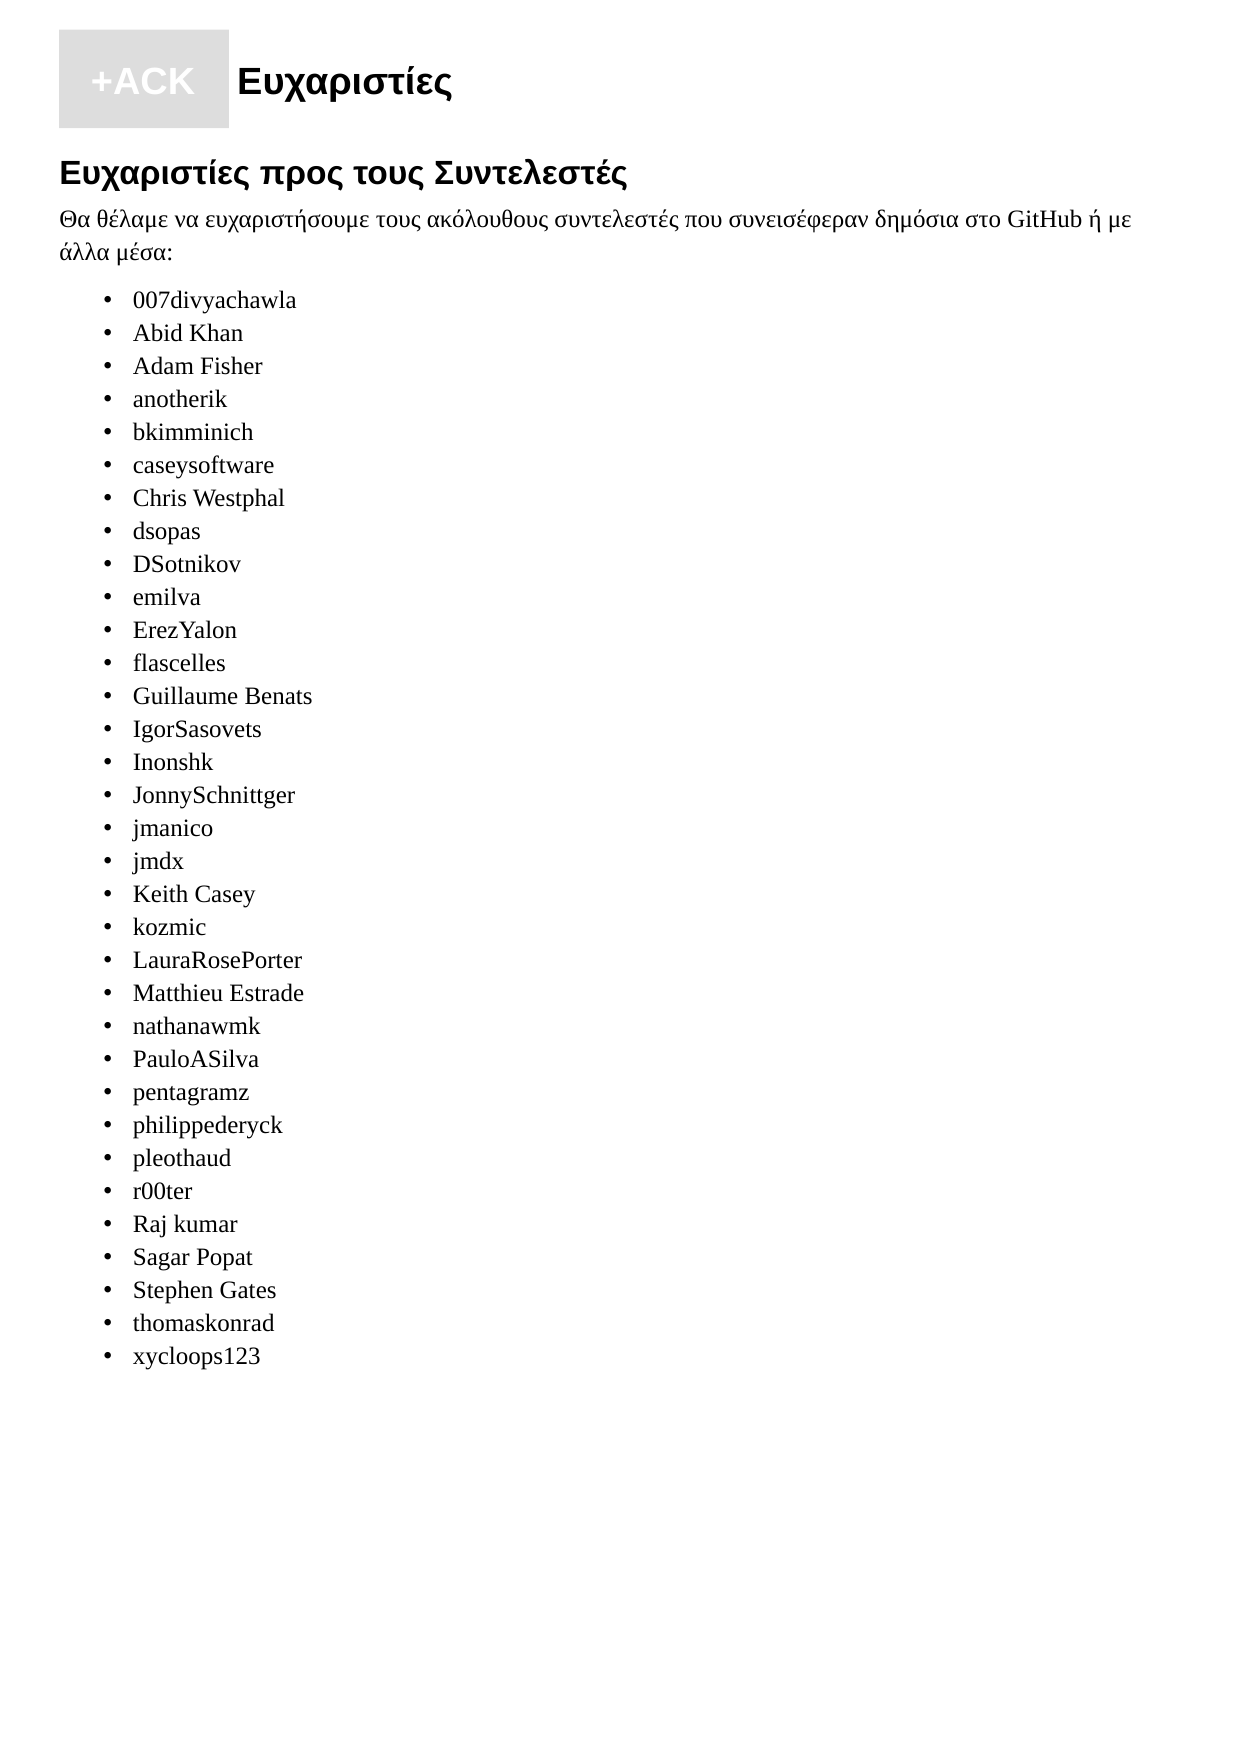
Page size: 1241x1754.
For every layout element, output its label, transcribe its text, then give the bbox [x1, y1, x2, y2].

list philippederyck [103, 1110, 1181, 1139]
list emilva [103, 582, 1181, 611]
text Θα θέλαμε να ευχαριστήσουμε τους ακόλουθους συντελεστές που συνεισέφεραν δημόσια στο GitHub ή με άλλα μέσα: [59, 204, 1181, 266]
list Matthieu Estrade [103, 978, 1181, 1007]
list r00ter [103, 1176, 1181, 1205]
list xycloops123 [103, 1341, 1181, 1370]
subtitle Ευχαριστίες προς τους Συντελεστές [59, 153, 1181, 192]
list flascelles [103, 648, 1181, 677]
list LauraRosePorter [103, 945, 1181, 974]
list thomaskonrad [103, 1308, 1181, 1337]
list Abid Khan [103, 318, 1181, 347]
list dsopas [103, 516, 1181, 545]
list Inonshk [103, 747, 1181, 776]
list Sagar Popat [103, 1242, 1181, 1271]
list Guillaume Benats [103, 681, 1181, 710]
list ErezYalon [103, 615, 1181, 644]
list IgorSasovets [103, 714, 1181, 743]
list Chris Westphal [103, 483, 1181, 512]
list pentagramz [103, 1077, 1181, 1106]
list jmanico [103, 813, 1181, 842]
list Stephen Gates [103, 1275, 1181, 1304]
list pleothaud [103, 1143, 1181, 1172]
list Adam Fisher [103, 351, 1181, 379]
list JonnySchnittger [103, 780, 1181, 809]
list caseysoftware [103, 450, 1181, 479]
list Keith Casey [103, 879, 1181, 908]
list PauloASilva [103, 1044, 1181, 1073]
list Raj kumar [103, 1209, 1181, 1238]
list bkimminich [103, 417, 1181, 446]
list anotherik [103, 384, 1181, 413]
list DSotnikov [103, 549, 1181, 578]
list kozmic [103, 912, 1181, 941]
list 007divyachawla [103, 285, 1181, 313]
list jmdx [103, 846, 1181, 875]
list nathanawmk [103, 1011, 1181, 1040]
